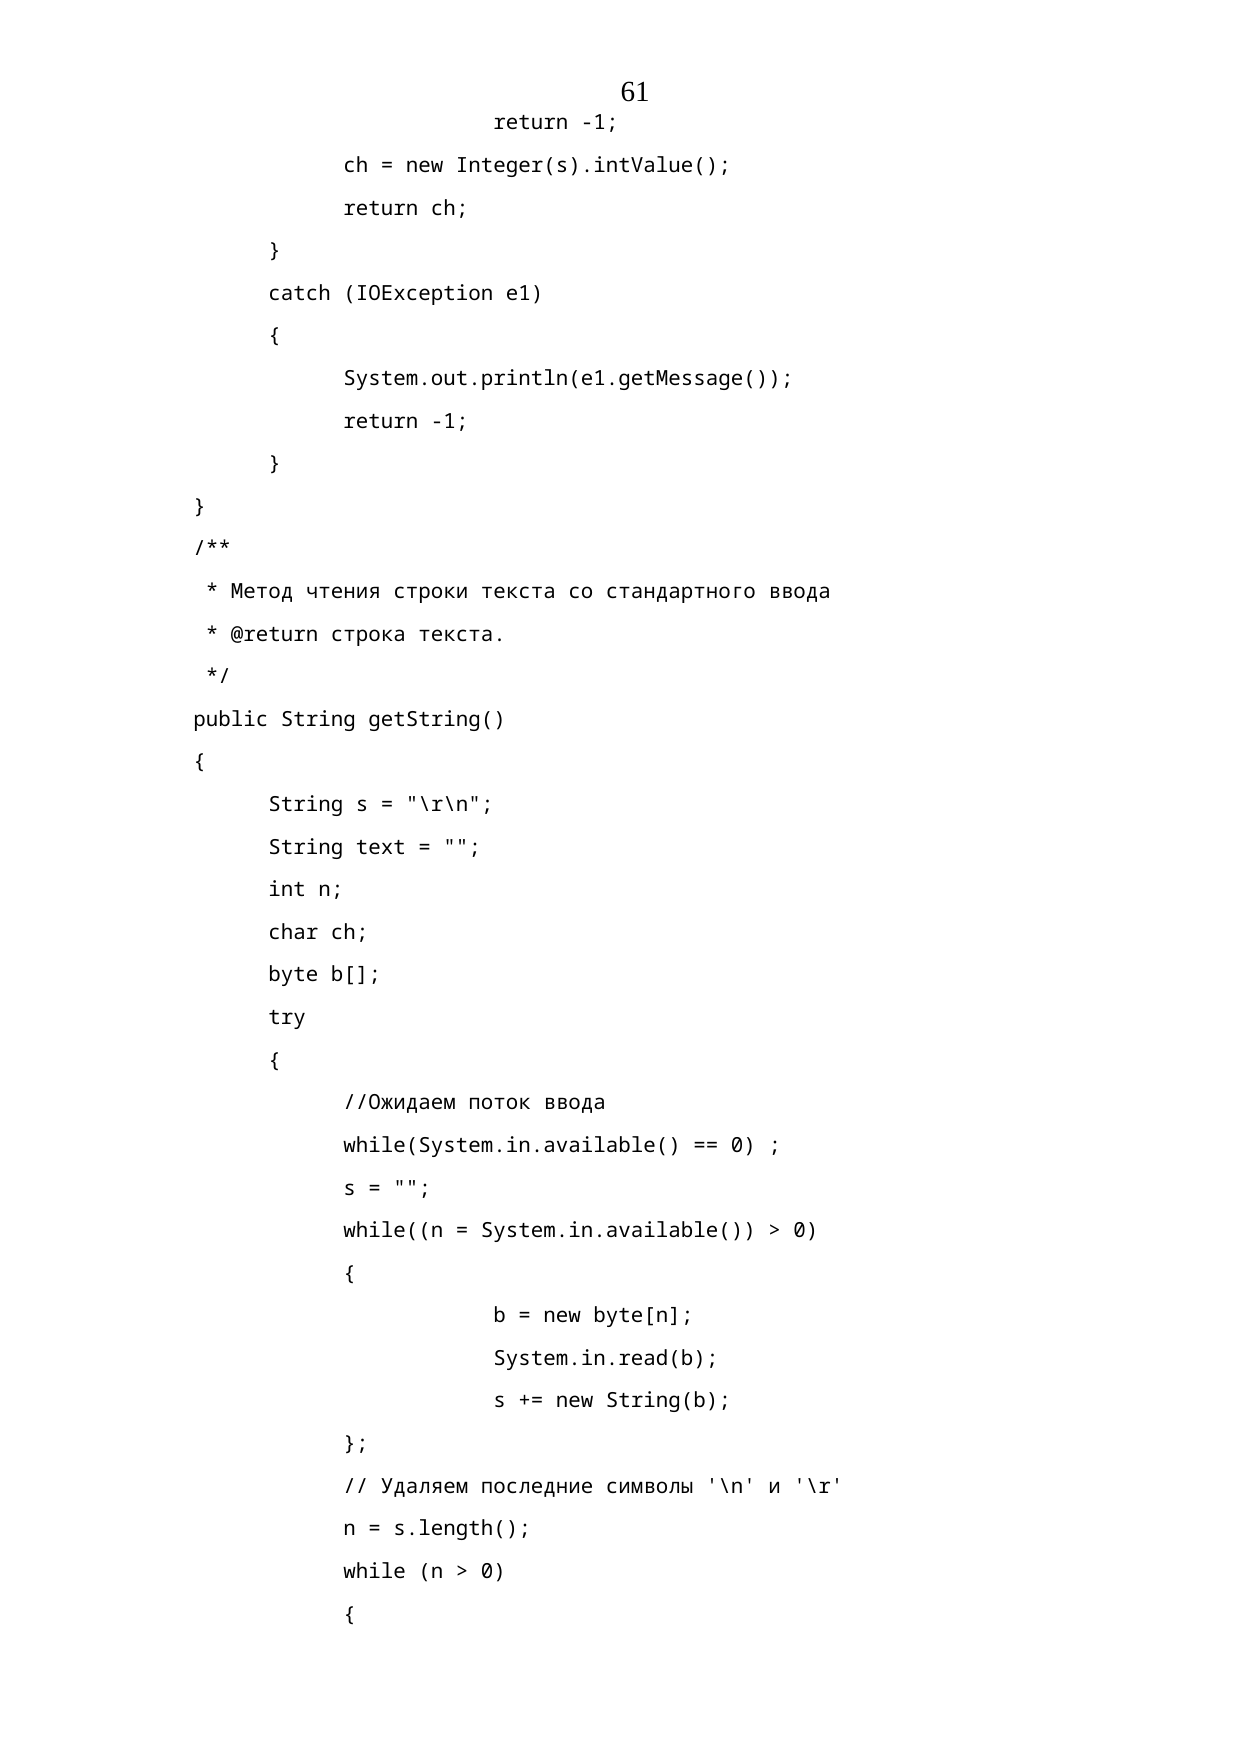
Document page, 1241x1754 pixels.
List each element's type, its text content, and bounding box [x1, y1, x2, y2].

text * @return строка текста. [118, 619, 1152, 647]
text * Метод чтения строки текста со стандартного ввода [118, 576, 1152, 604]
text { [118, 1599, 1152, 1627]
text n = s.length(); [118, 1513, 1152, 1542]
text int n; [118, 874, 1152, 903]
text catch (IOException e1) [118, 278, 1152, 306]
text s = ""; [118, 1173, 1152, 1201]
text } [118, 235, 1152, 264]
text { [118, 321, 1152, 349]
text /** [118, 533, 1152, 562]
text String text = ""; [118, 832, 1152, 860]
text System.out.println(e1.getMessage()); [118, 363, 1152, 392]
text { [118, 747, 1152, 775]
text byte b[]; [118, 959, 1152, 988]
text } [118, 491, 1152, 519]
text while (n > 0) [118, 1556, 1152, 1584]
text return -1; [118, 406, 1152, 434]
text String s = "\r\n"; [118, 789, 1152, 818]
text */ [118, 661, 1152, 690]
text while((n = System.in.available()) > 0) [118, 1215, 1152, 1244]
text try [118, 1002, 1152, 1031]
text { [118, 1045, 1152, 1073]
text ch = new Integer(s).intValue(); [118, 150, 1152, 178]
text }; [118, 1428, 1152, 1457]
text } [118, 448, 1152, 477]
text //Ожидаем поток ввода [118, 1087, 1152, 1116]
text s += new String(b); [118, 1386, 1152, 1414]
text public String getString() [118, 704, 1152, 732]
text return -1; [118, 107, 1152, 136]
text b = new byte[n]; [118, 1300, 1152, 1329]
text return ch; [118, 193, 1152, 221]
text char ch; [118, 917, 1152, 945]
text // Удаляем последние символы '\n' и '\r' [118, 1471, 1152, 1499]
text while(System.in.available() == 0) ; [118, 1130, 1152, 1158]
text System.in.read(b); [118, 1343, 1152, 1371]
text { [118, 1258, 1152, 1286]
